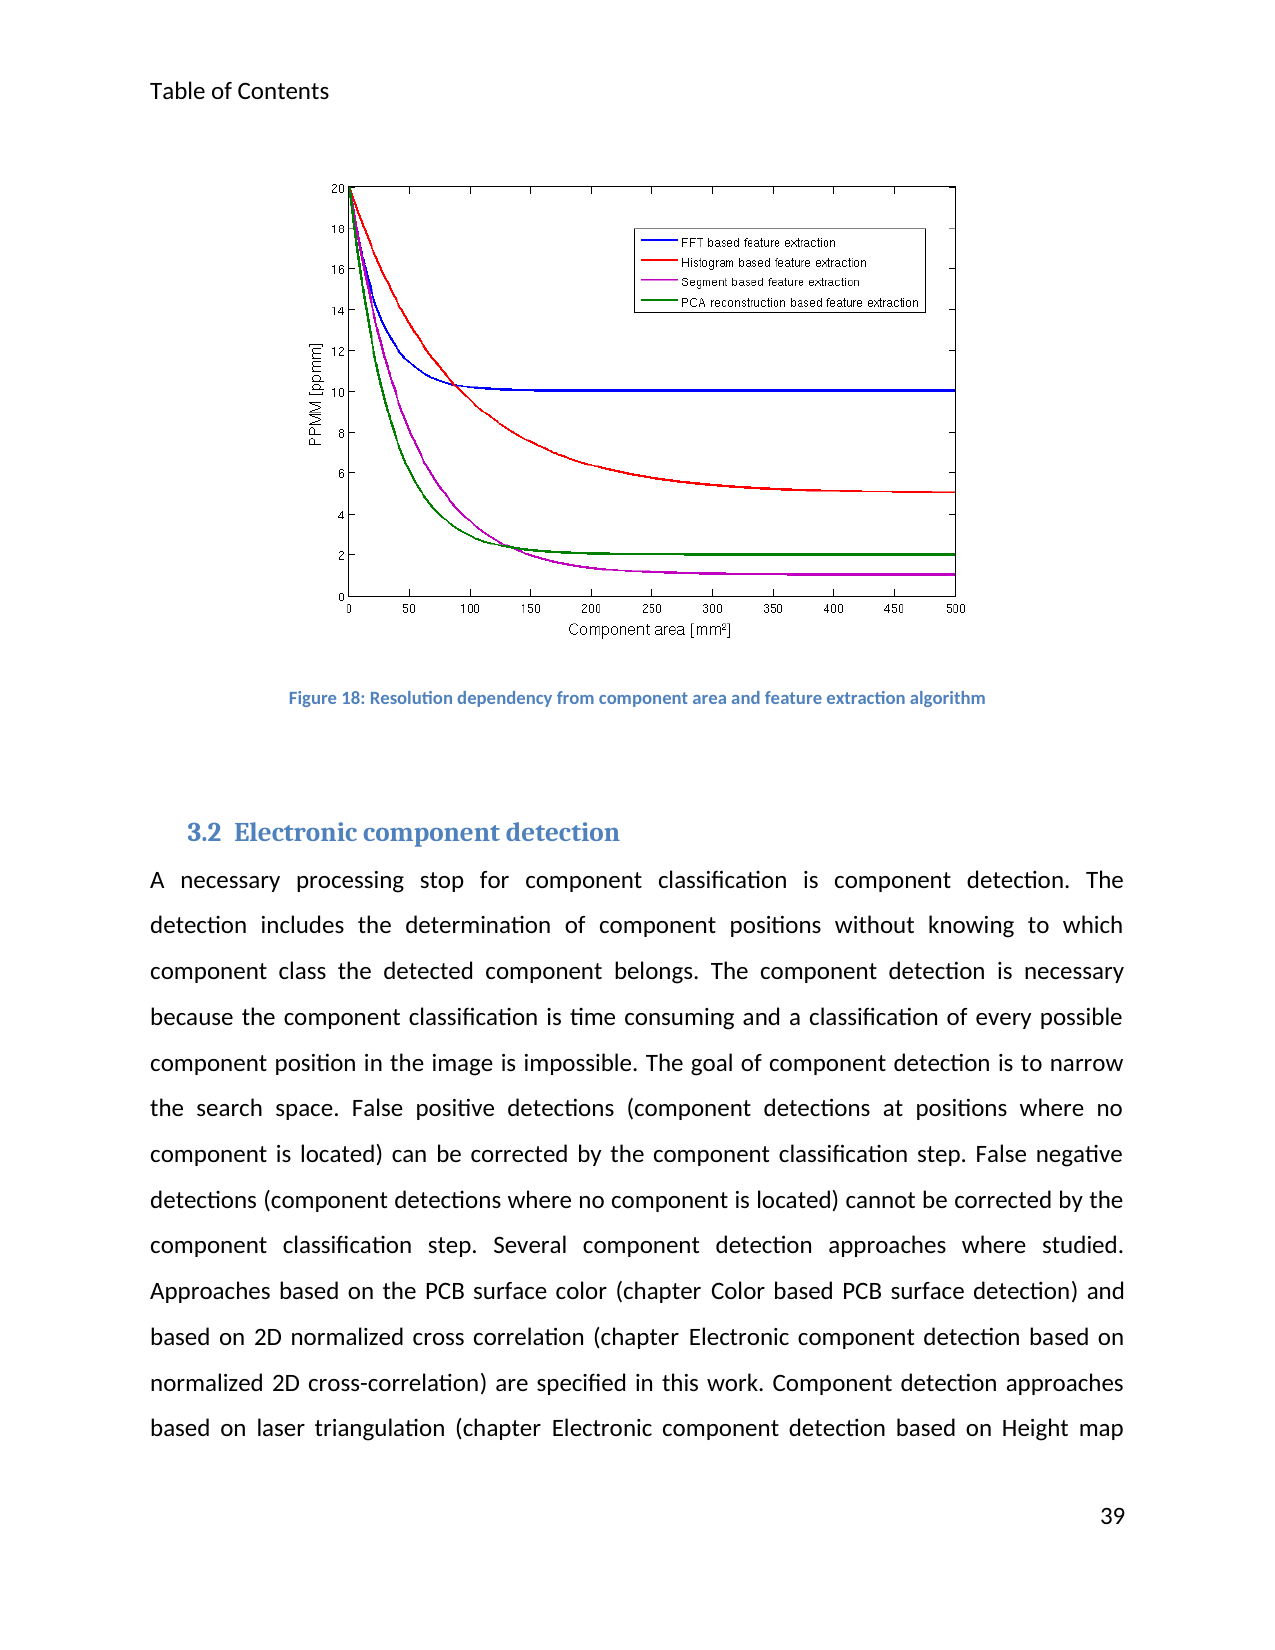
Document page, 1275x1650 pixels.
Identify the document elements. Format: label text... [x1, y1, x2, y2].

text Figure 18: Resolution dependency from component area and feature extraction algorithm [150, 686, 1125, 709]
subtitle Electronic component detection [187, 817, 1125, 848]
text A necessary processing stop for component classification is component detection. The detection includes the determination of component positions without knowing to which component class the detected component belongs. The component detection is necessary because the component classification is time consuming and a classification of every possible component position in the image is impossible. The goal of component detection is to narrow the search space. False positive detections (component detections at positions where no component is located) can be corrected by the component classification step. False negative detections (component detections where no component is located) cannot be corrected by the component classification step. Several component detection approaches where studied. Approaches based on the PCB surface color (chapter 3.2.2) and based on 2D normalized cross correlation (chapter 3.2.3) are specified in this work. Component detection approaches based on laser triangulation (chapter 6.1.2) or PCB 3D models (chapter 6.1.1) were already specified in several papers. [150, 864, 1125, 1443]
